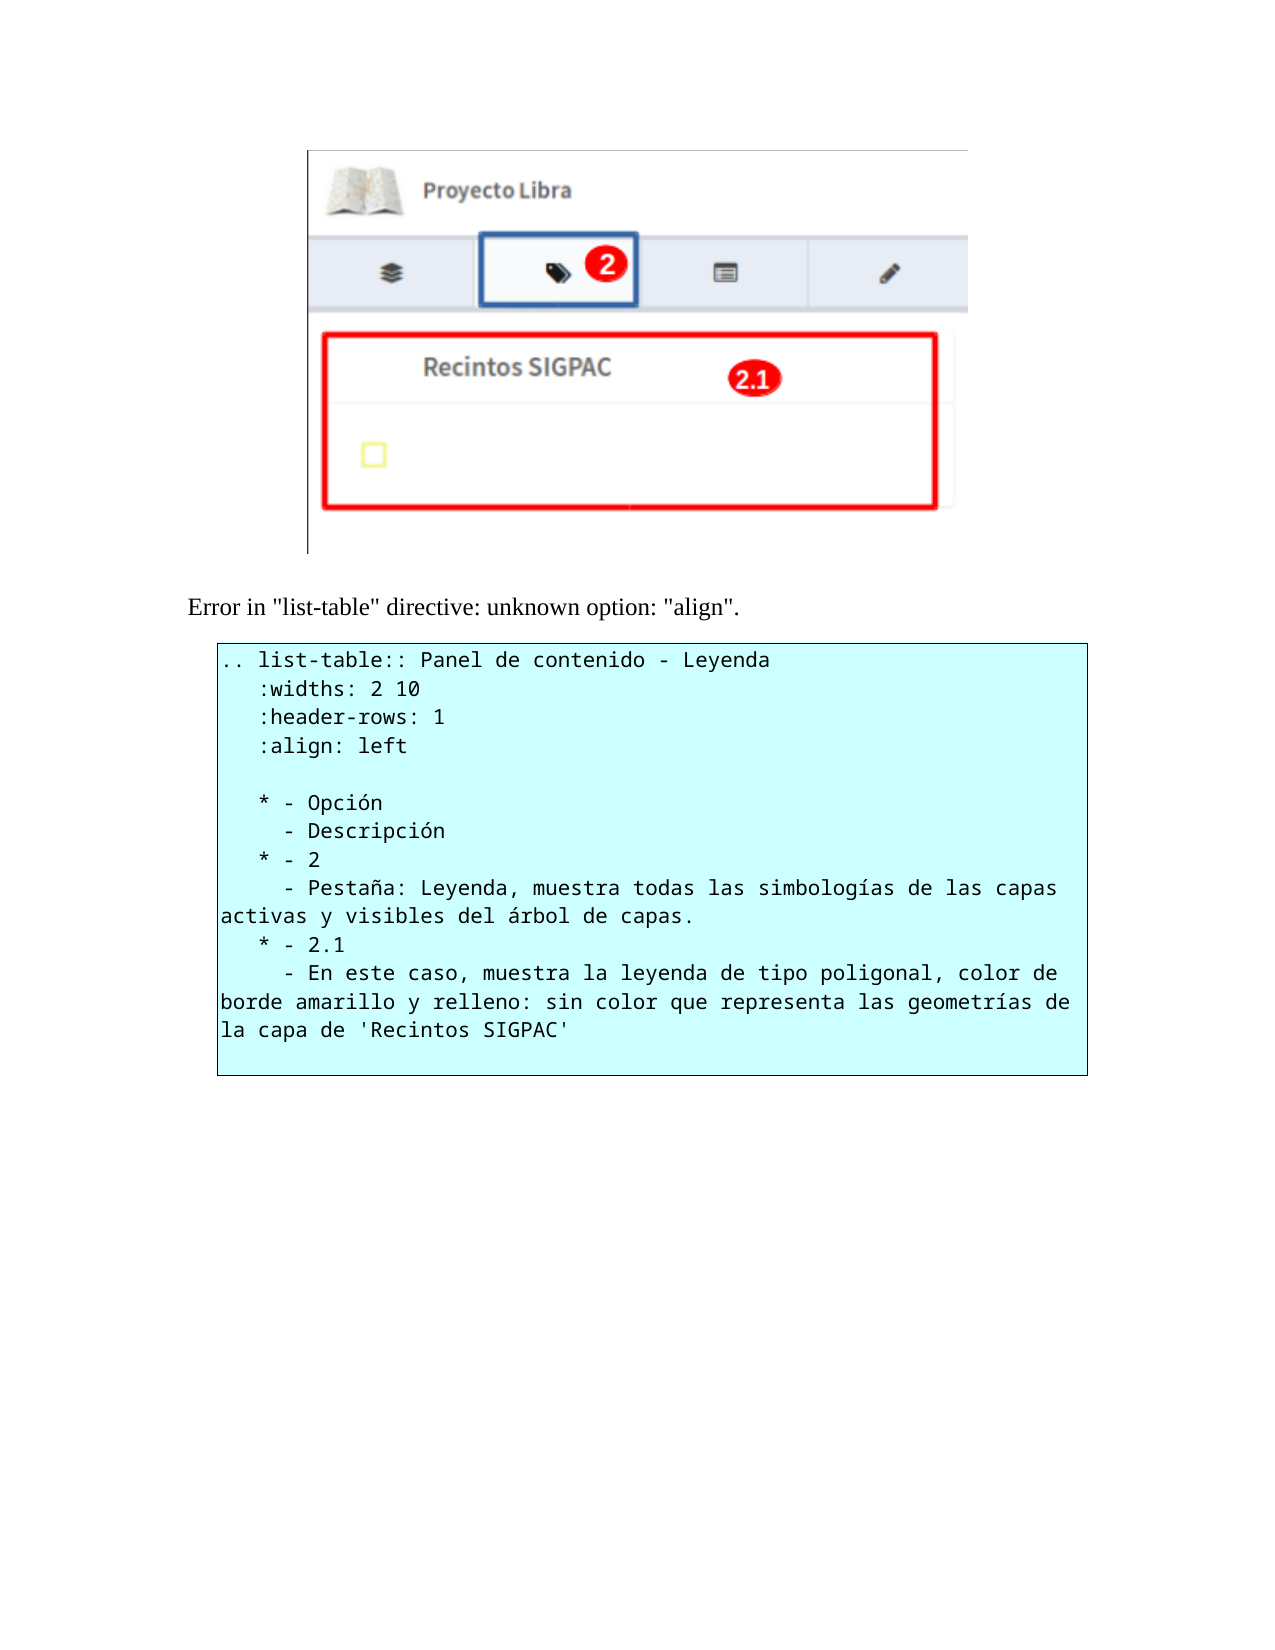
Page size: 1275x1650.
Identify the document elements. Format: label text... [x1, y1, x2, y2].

text Error in "list-table" directive: unknown option: "align". [187, 593, 1087, 621]
picture [307, 150, 968, 554]
text .. list-table:: Panel de contenido - Leyenda :widths: 2 10 :header-rows: 1 :align: left * - Opción - Descripción * - 2 - Pestaña: Leyenda, muestra todas las simbologías de las capas activas y visibles del árbol de capas. * - 2.1 - En este caso, muestra la leyenda de tipo poligonal, color de borde amarillo y relleno: sin color que representa las geometrías de la capa de 'Recintos SIGPAC' [218, 644, 1087, 1075]
